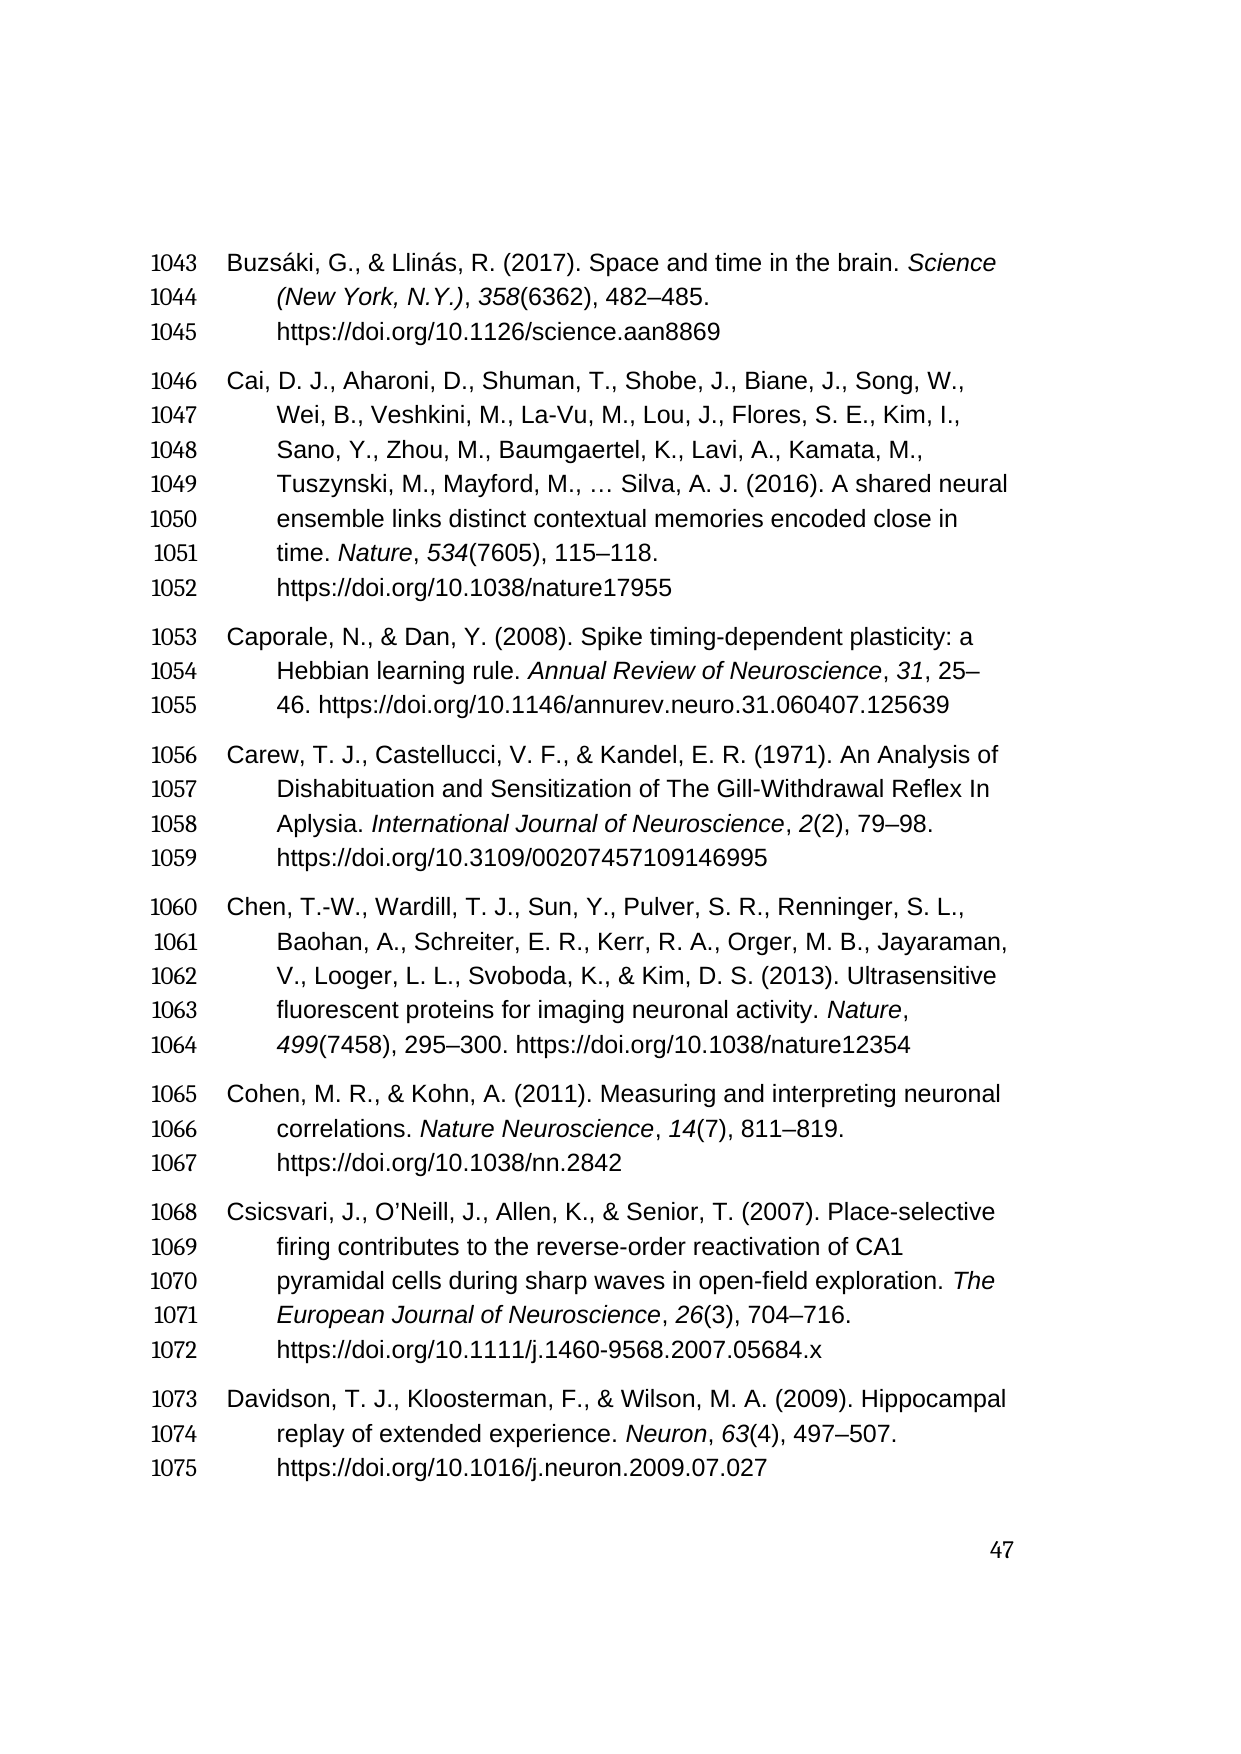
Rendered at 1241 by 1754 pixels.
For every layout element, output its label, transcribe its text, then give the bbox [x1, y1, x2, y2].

text Davidson, T. J., Kloosterman, F., & Wilson, M. A. (2009). Hippocampal replay of extended experience. Neuron, 63(4), 497–507. https://doi.org/10.1016/j.neuron.2009.07.027 [226, 1384, 1014, 1482]
text Cohen, M. R., & Kohn, A. (2011). Measuring and interpreting neuronal correlations. Nature Neuroscience, 14(7), 811–819. https://doi.org/10.1038/nn.2842 [226, 1079, 1014, 1177]
text Carew, T. J., Castellucci, V. F., & Kandel, E. R. (1971). An Analysis of Dishabituation and Sensitization of The Gill-Withdrawal Reflex In Aplysia. International Journal of Neuroscience, 2(2), 79–98. https://doi.org/10.3109/00207457109146995 [226, 739, 1014, 872]
text Csicsvari, J., O’Neill, J., Allen, K., & Senior, T. (2007). Place-selective firing contributes to the reverse-order reactivation of CA1 pyramidal cells during sharp waves in open-field exploration. The European Journal of Neuroscience, 26(3), 704–716. https://doi.org/10.1111/j.1460-9568.2007.05684.x [226, 1197, 1014, 1364]
text Cai, D. J., Aharoni, D., Shuman, T., Shobe, J., Biane, J., Song, W., Wei, B., Veshkini, M., La-Vu, M., Lou, J., Flores, S. E., Kim, I., Sano, Y., Zhou, M., Baumgaertel, K., Lavi, A., Kamata, M., Tuszynski, M., Mayford, M., … Silva, A. J. (2016). A shared neural ensemble links distinct contextual memories encoded close in time. Nature, 534(7605), 115–118. https://doi.org/10.1038/nature17955 [226, 366, 1014, 601]
text Caporale, N., & Dan, Y. (2008). Spike timing-dependent plasticity: a Hebbian learning rule. Annual Review of Neuroscience, 31, 25–46. https://doi.org/10.1146/annurev.neuro.31.060407.125639 [226, 622, 1014, 719]
text Buzsáki, G., & Llinás, R. (2017). Space and time in the brain. Science (New York, N.Y.), 358(6362), 482–485. https://doi.org/10.1126/science.aan8869 [226, 248, 1014, 345]
text Chen, T.-W., Wardill, T. J., Sun, Y., Pulver, S. R., Renninger, S. L., Baohan, A., Schreiter, E. R., Kerr, R. A., Orger, M. B., Jayaraman, V., Looger, L. L., Svoboda, K., & Kim, D. S. (2013). Ultrasensitive fluorescent proteins for imaging neuronal activity. Nature, 499(7458), 295–300. https://doi.org/10.1038/nature12354 [226, 892, 1014, 1059]
